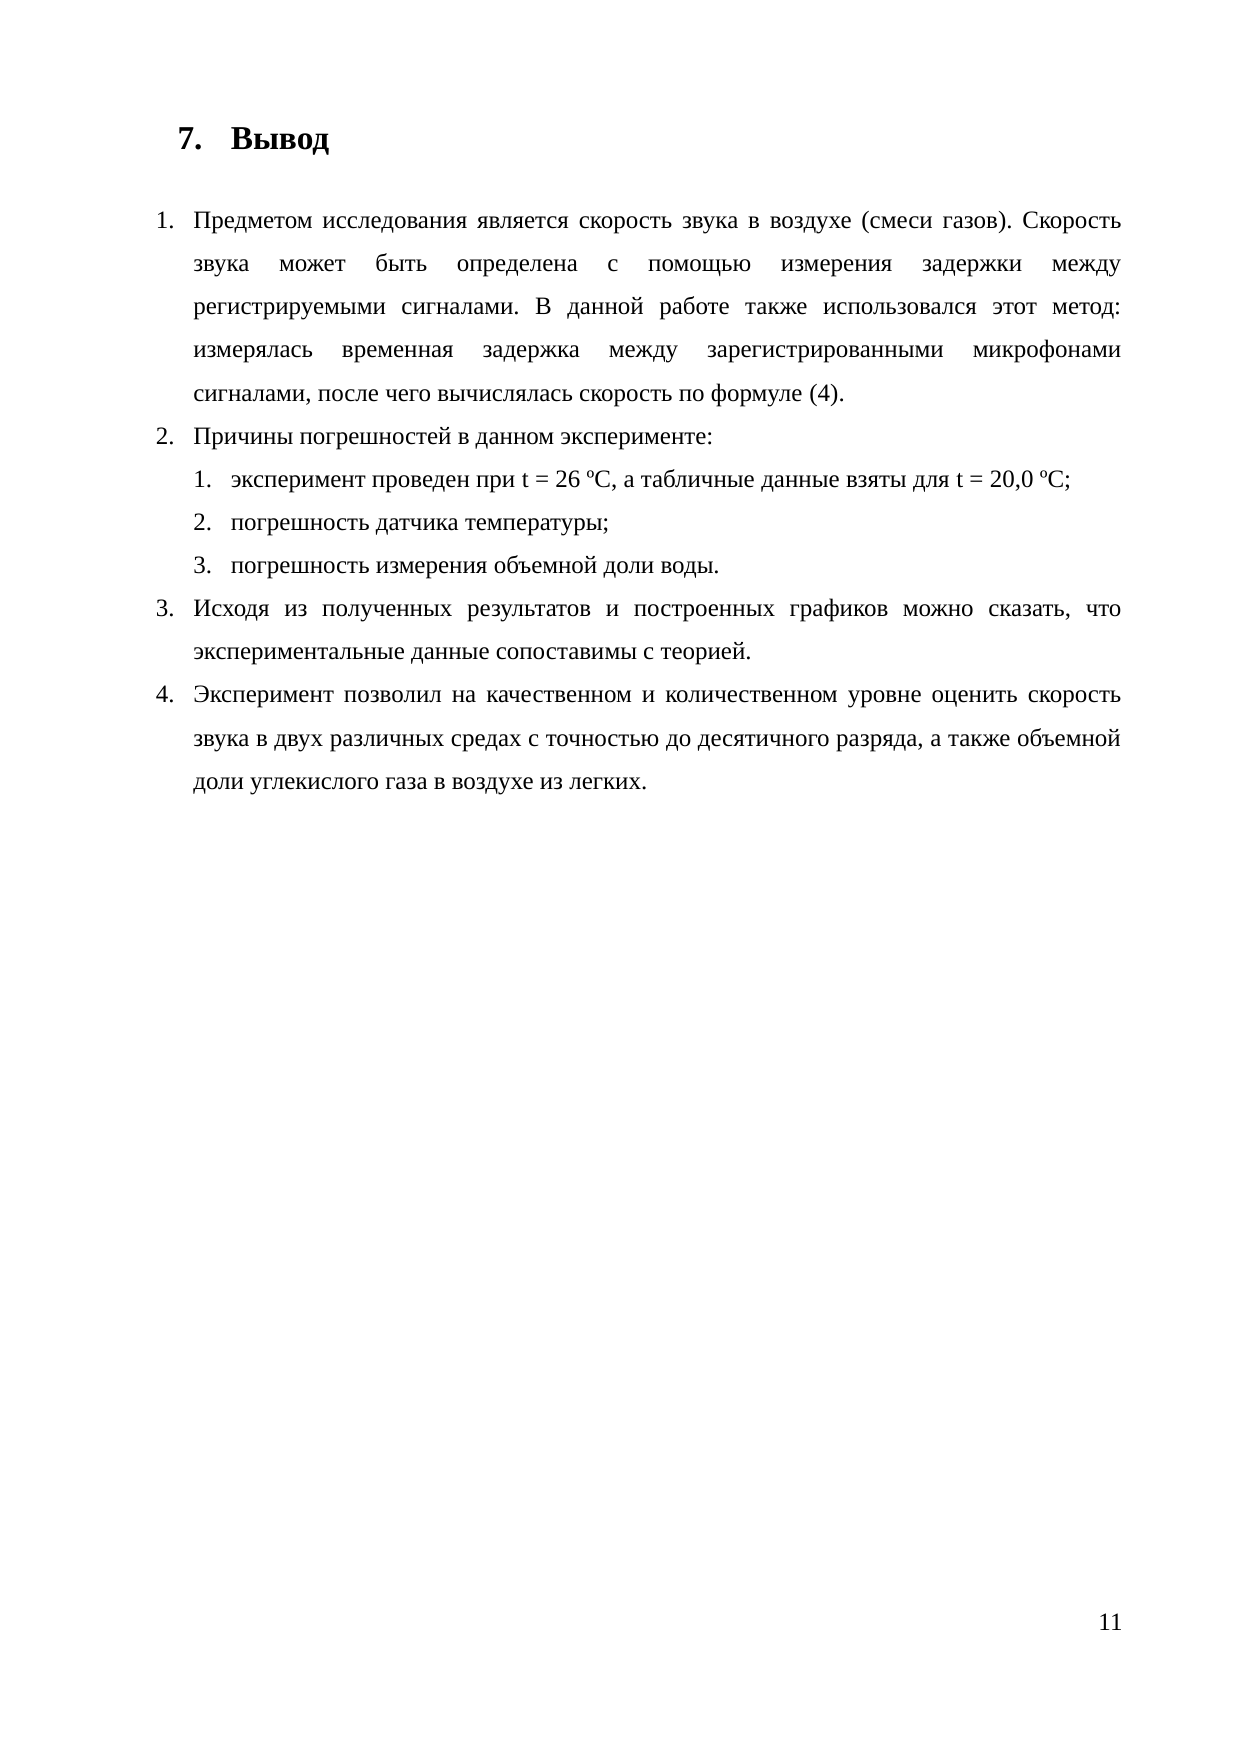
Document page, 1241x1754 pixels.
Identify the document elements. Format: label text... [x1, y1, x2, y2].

list погрешность измерения объемной доли воды. [193, 550, 1122, 579]
list эксперимент проведен при t = 26 ºC, а табличные данные взяты для t = 20,0 ºC; [193, 464, 1122, 493]
list Причины погрешностей в данном эксперименте: [156, 421, 1122, 449]
subtitle Вывод [118, 118, 1122, 156]
list Эксперимент позволил на качественном и количественном уровне оценить скорость звука в двух различных средах с точностью до десятичного разряда, а также объемной доли углекислого газа в воздухе из легких. [156, 679, 1122, 794]
list погрешность датчика температуры; [193, 507, 1122, 536]
list Предметом исследования является скорость звука в воздухе (смеси газов). Скорость звука может быть определена с помощью измерения задержки между регистрируемыми сигналами. В данной работе также использовался этот метод: измерялась временная задержка между зарегистрированными микрофонами сигналами, после чего вычислялась скорость по формуле (4). [156, 205, 1122, 406]
list Исходя из полученных результатов и построенных графиков можно сказать, что экспериментальные данные сопоставимы с теорией. [156, 593, 1122, 665]
